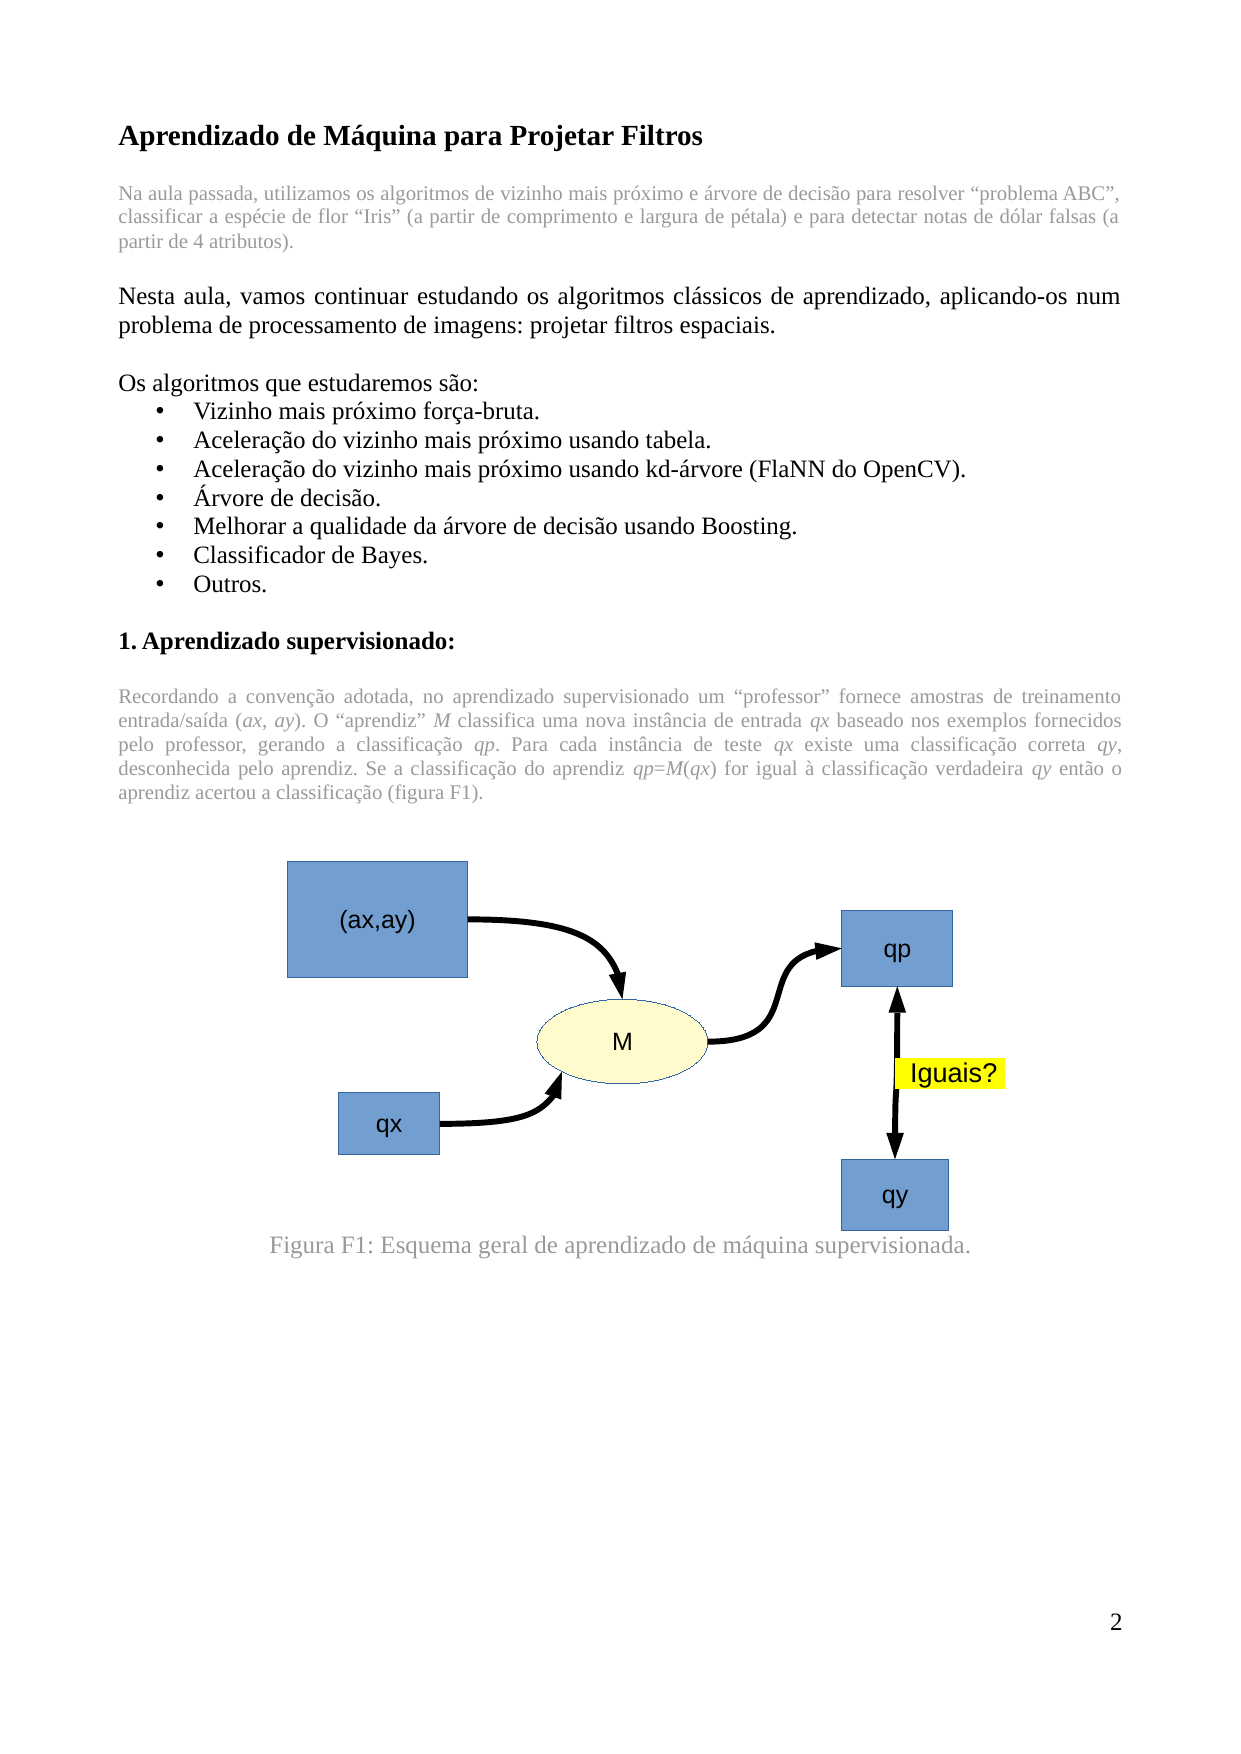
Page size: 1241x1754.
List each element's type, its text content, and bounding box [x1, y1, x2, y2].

text Aprendizado de Máquina para Projetar Filtros [118, 118, 1122, 152]
text Figura F1: Esquema geral de aprendizado de máquina supervisionada. [118, 1231, 1122, 1259]
list Árvore de decisão. [156, 483, 1122, 511]
list Vizinho mais próximo força-bruta. [156, 396, 1122, 425]
text Recordando a convenção adotada, no aprendizado supervisionado um “professor” fornece amostras de treinamento entrada/saída (ax, ay). O “aprendiz” M classifica uma nova instância de entrada qx baseado nos exemplos fornecidos pelo professor, gerando a classificação qp. Para cada instância de teste qx existe uma classificação correta qy, desconhecida pelo aprendiz. Se a classificação do aprendiz qp=M(qx) for igual à classificação verdadeira qy então o aprendiz acertou a classificação (figura F1). [118, 684, 1122, 804]
list Aceleração do vizinho mais próximo usando tabela. [156, 425, 1122, 454]
text Os algoritmos que estudaremos são: [118, 368, 1122, 396]
text Na aula passada, utilizamos os algoritmos de vizinho mais próximo e árvore de decisão para resolver “problema ABC”, classificar a espécie de flor “Iris” (a partir de comprimento e largura de pétala) e para detectar notas de dólar falsas (a partir de 4 atributos). [118, 180, 1122, 253]
list Aceleração do vizinho mais próximo usando kd-árvore (FlaNN do OpenCV). [156, 454, 1122, 483]
text 1. Aprendizado supervisionado: [118, 626, 1122, 655]
list Melhorar a qualidade da árvore de decisão usando Boosting. [156, 511, 1122, 540]
text Nesta aula, vamos continuar estudando os algoritmos clássicos de aprendizado, aplicando-os num problema de processamento de imagens: projetar filtros espaciais. [118, 281, 1122, 339]
list Classificador de Bayes. [156, 540, 1122, 569]
list Outros. [156, 569, 1122, 598]
